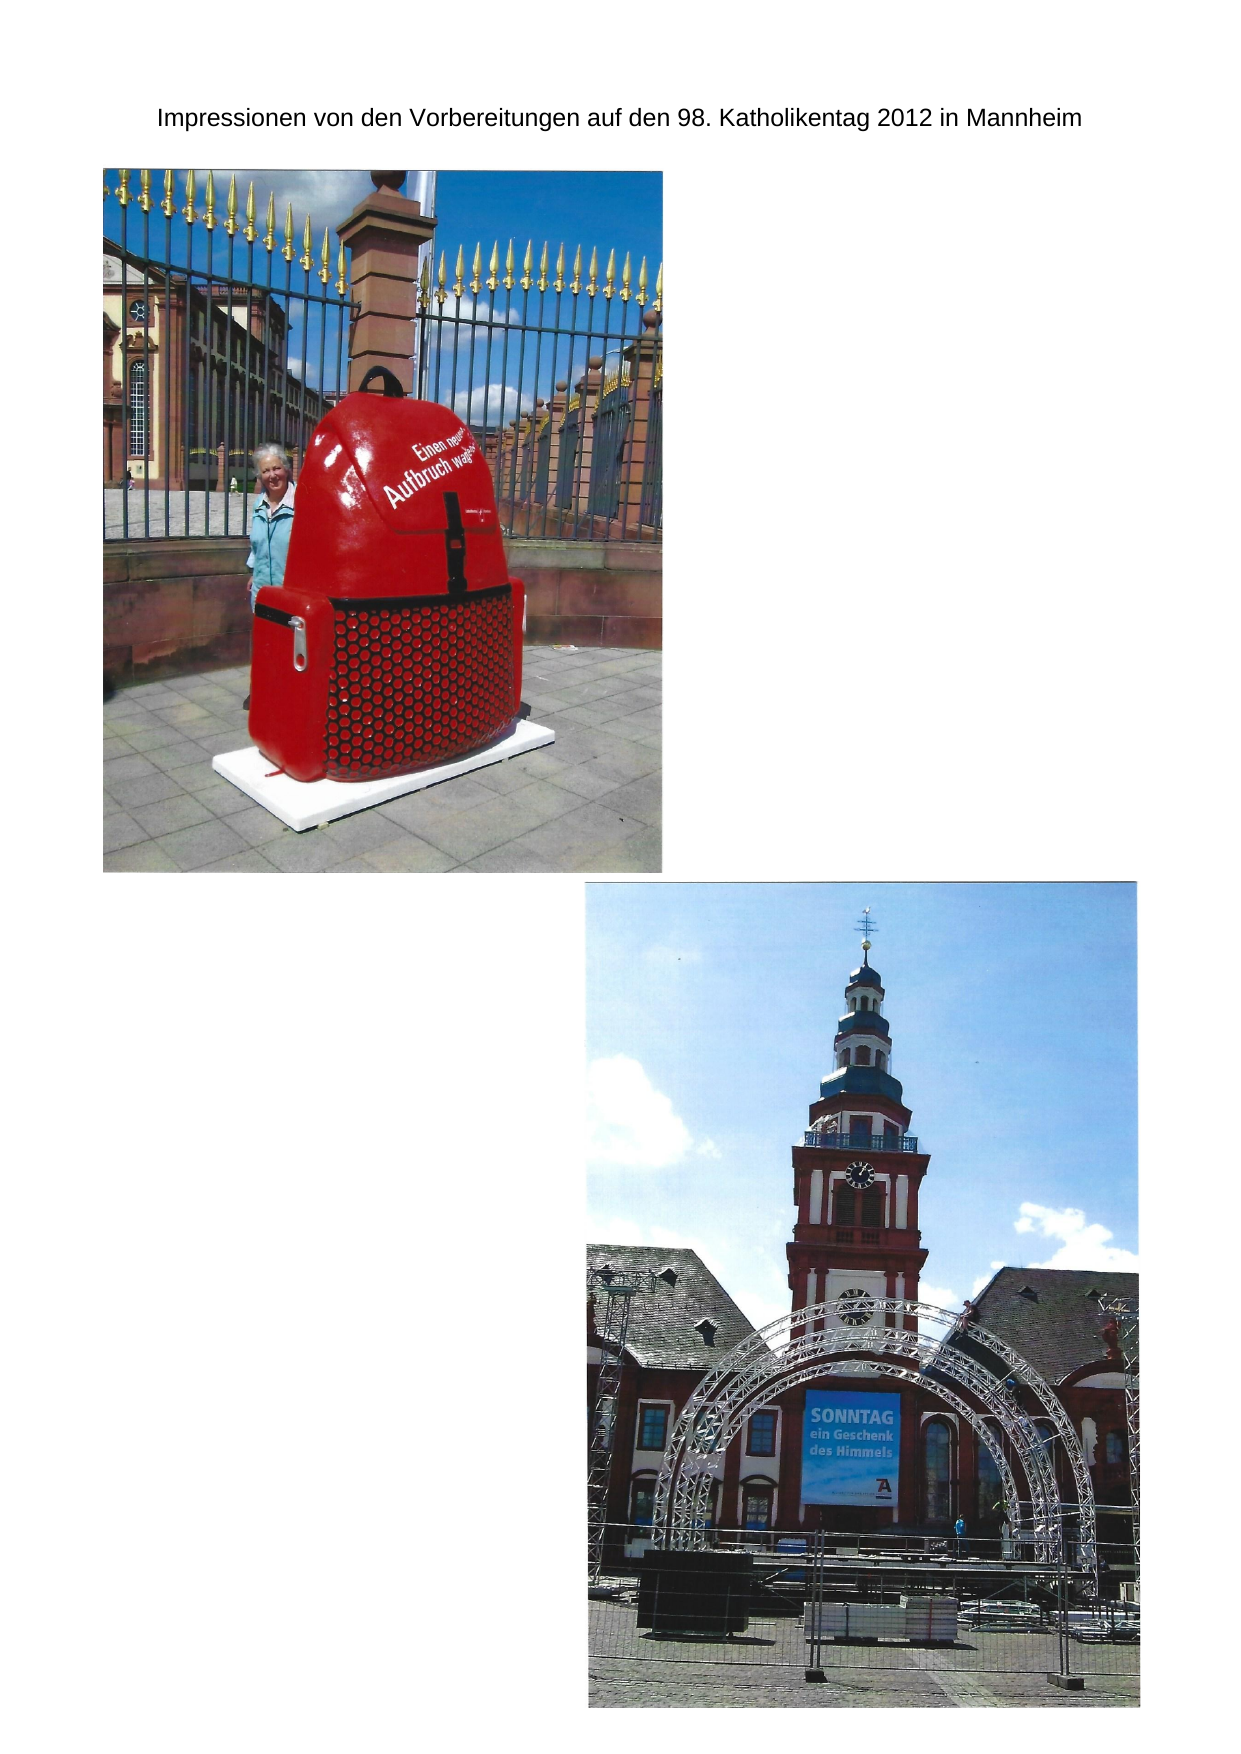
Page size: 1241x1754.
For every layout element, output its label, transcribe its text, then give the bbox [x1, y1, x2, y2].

text Impressionen von den Vorbereitungen auf den 98. Katholikentag 2012 in Mannheim [148, 103, 1093, 132]
